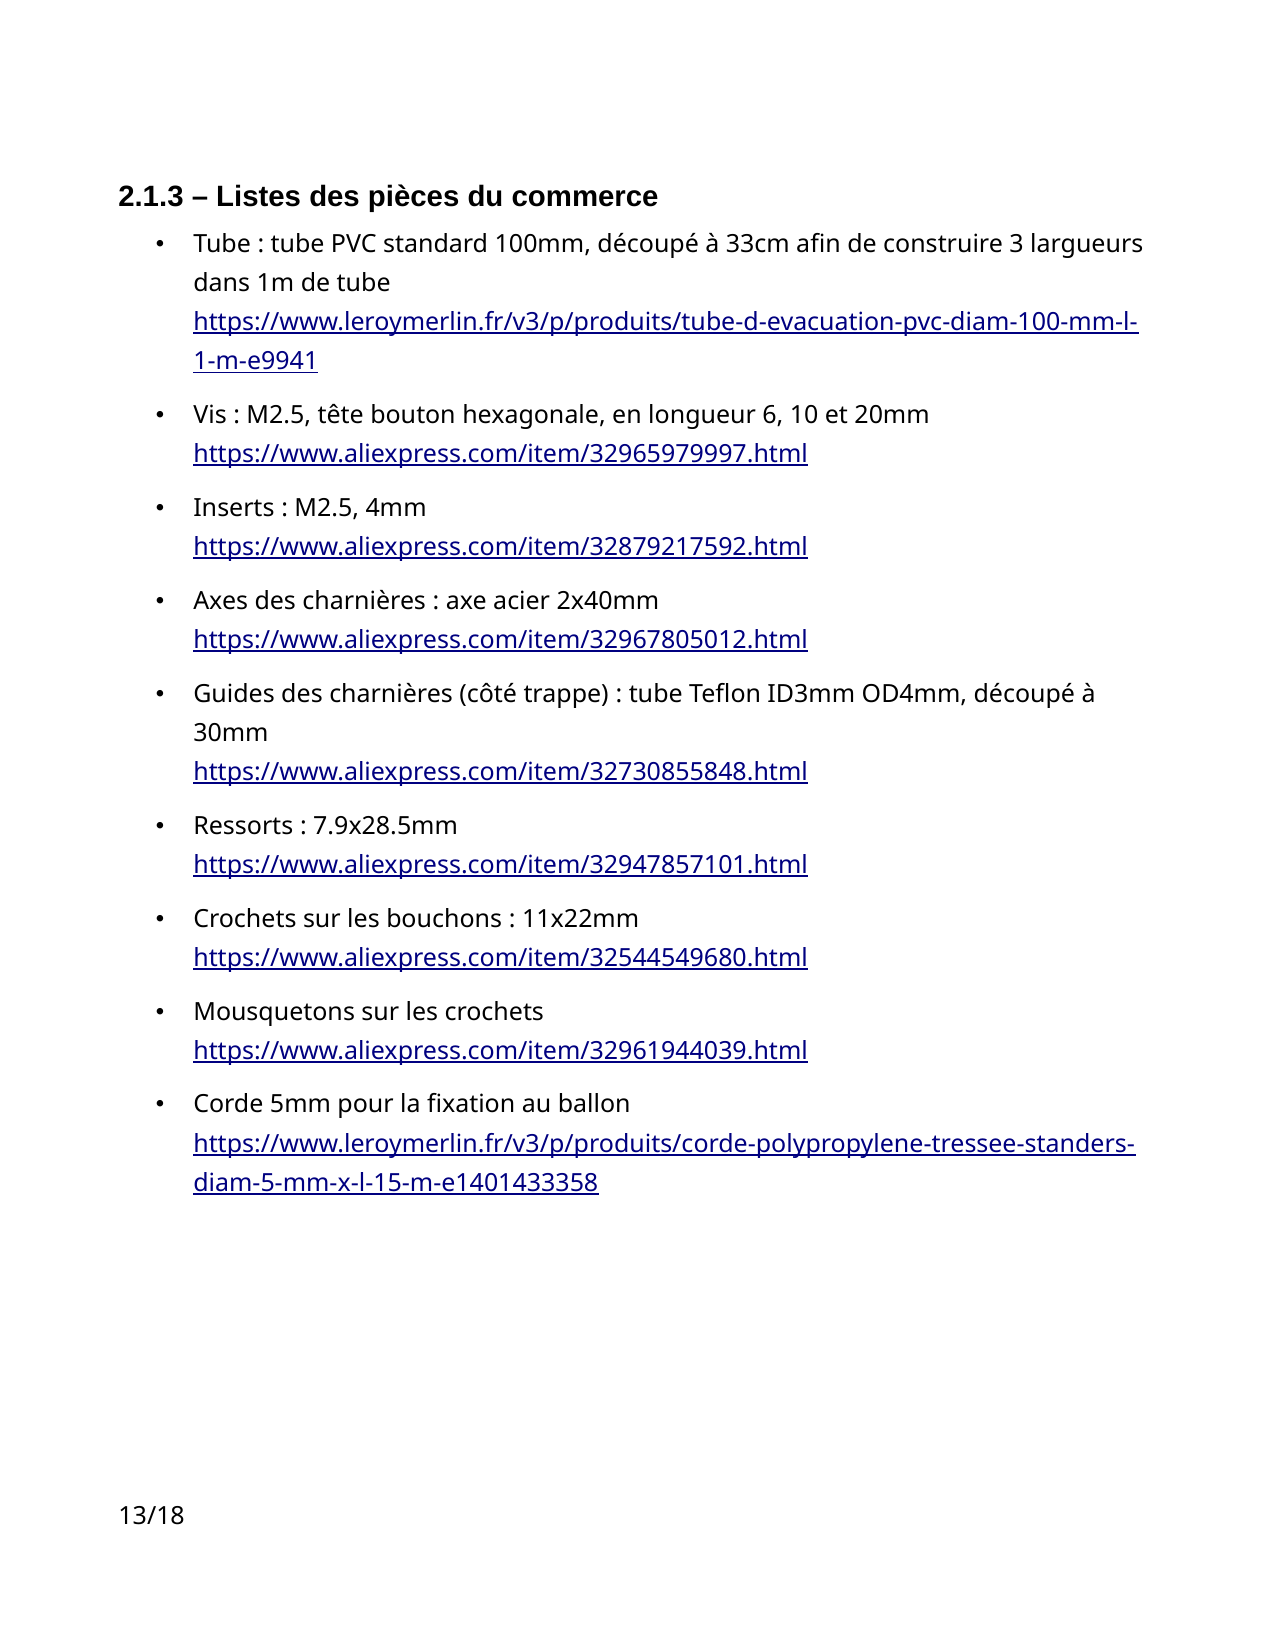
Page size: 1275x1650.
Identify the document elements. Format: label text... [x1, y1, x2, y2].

list Guides des charnières (côté trappe) : tube Teflon ID3mm OD4mm, découpé à 30mm https://www.aliexpress.com/item/32730855848.html [156, 675, 1157, 788]
list Vis : M2.5, tête bouton hexagonale, en longueur 6, 10 et 20mm https://www.aliexpress.com/item/32965979997.html [156, 396, 1157, 470]
list Crochets sur les bouchons : 11x22mm https://www.aliexpress.com/item/32544549680.html [156, 900, 1157, 973]
subtitle 2.1.3 – Listes des pièces du commerce [118, 179, 1157, 213]
list Mousquetons sur les crochets https://www.aliexpress.com/item/32961944039.html [156, 993, 1157, 1066]
list Ressorts : 7.9x28.5mm https://www.aliexpress.com/item/32947857101.html [156, 807, 1157, 881]
list Tube : tube PVC standard 100mm, découpé à 33cm afin de construire 3 largueurs dans 1m de tube https://www.leroymerlin.fr/v3/p/produits/tube-d-evacuation-pvc-diam-100-mm-l-1-m-e9941 [156, 225, 1157, 377]
list Axes des charnières : axe acier 2x40mm https://www.aliexpress.com/item/32967805012.html [156, 582, 1157, 656]
list Corde 5mm pour la fixation au ballon https://www.leroymerlin.fr/v3/p/produits/corde-polypropylene-tressee-standers-diam-5-mm-x-l-15-m-e1401433358 [156, 1086, 1157, 1238]
list Inserts : M2.5, 4mm https://www.aliexpress.com/item/32879217592.html [156, 489, 1157, 563]
